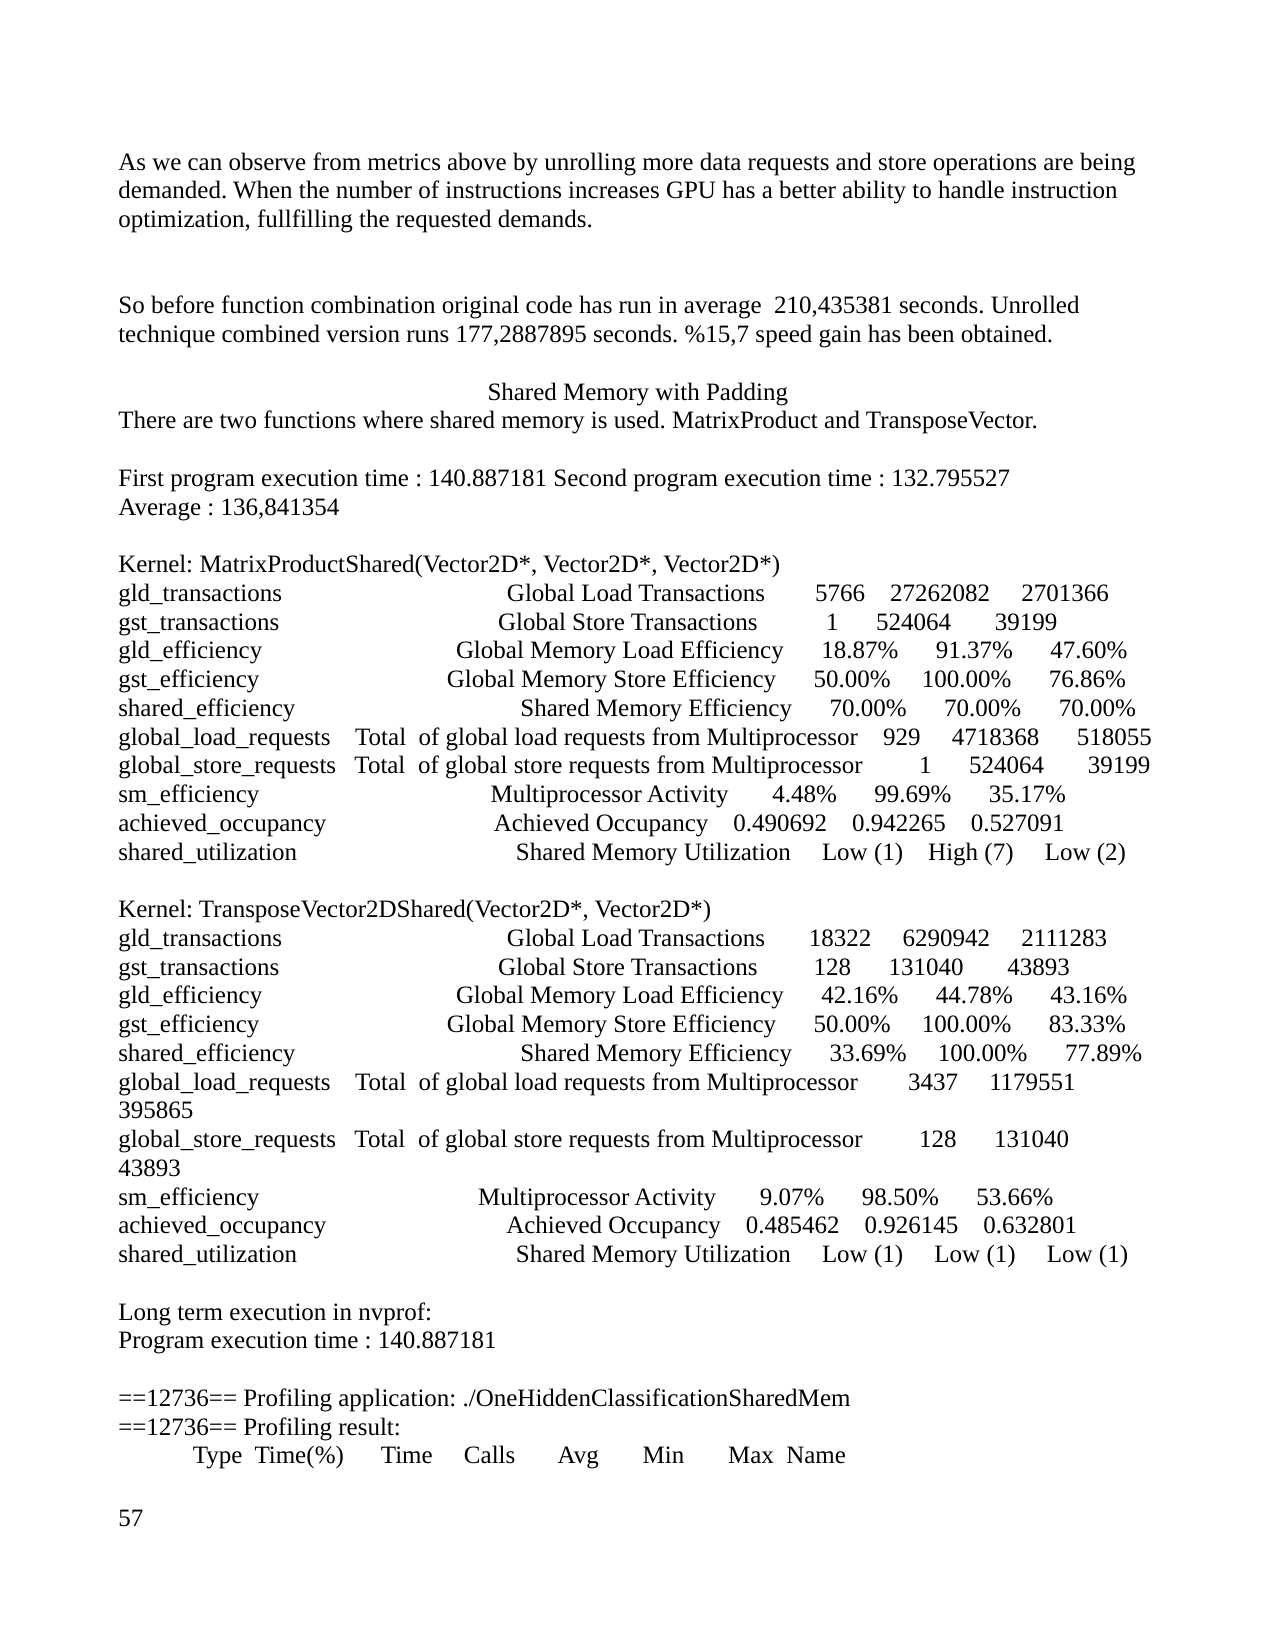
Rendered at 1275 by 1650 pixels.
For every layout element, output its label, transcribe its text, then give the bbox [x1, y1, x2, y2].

text Kernel: MatrixProductShared(Vector2D*, Vector2D*, Vector2D*) [118, 549, 1157, 578]
text sm_efficiency Multiprocessor Activity 4.48% 99.69% 35.17% [118, 779, 1157, 808]
text achieved_occupancy Achieved Occupancy 0.490692 0.942265 0.527091 [118, 808, 1157, 837]
text gld_transactions Global Load Transactions 18322 6290942 2111283 [118, 923, 1157, 952]
text shared_efficiency Shared Memory Efficiency 33.69% 100.00% 77.89% [118, 1038, 1157, 1067]
text Type Time(%) Time Calls Avg Min Max Name [118, 1441, 1157, 1469]
text gld_efficiency Global Memory Load Efficiency 42.16% 44.78% 43.16% [118, 981, 1157, 1009]
text global_store_requests Total of global store requests from Multiprocessor 1 524064 39199 [118, 751, 1157, 779]
text ==12736== Profiling result: [118, 1412, 1157, 1441]
text global_store_requests Total of global store requests from Multiprocessor 128 131040 43893 [118, 1124, 1157, 1182]
text Shared Memory with Padding [118, 377, 1157, 406]
text sm_efficiency Multiprocessor Activity 9.07% 98.50% 53.66% [118, 1182, 1157, 1211]
text shared_efficiency Shared Memory Efficiency 70.00% 70.00% 70.00% [118, 693, 1157, 722]
text So before function combination original code has run in average 210,435381 seconds. Unrolled technique combined version runs 177,2887895 seconds. %15,7 speed gain has been obtained. [118, 291, 1157, 348]
text global_load_requests Total of global load requests from Multiprocessor 3437 1179551 395865 [118, 1067, 1157, 1124]
text Kernel: TransposeVector2DShared(Vector2D*, Vector2D*) [118, 894, 1157, 923]
text gst_efficiency Global Memory Store Efficiency 50.00% 100.00% 83.33% [118, 1009, 1157, 1038]
text Average : 136,841354 [118, 492, 1157, 521]
text First program execution time : 140.887181 Second program execution time : 132.795527 [118, 463, 1157, 492]
text gst_transactions Global Store Transactions 1 524064 39199 [118, 607, 1157, 636]
text Long term execution in nvprof: [118, 1297, 1157, 1326]
text shared_utilization Shared Memory Utilization Low (1) High (7) Low (2) [118, 837, 1157, 866]
text global_load_requests Total of global load requests from Multiprocessor 929 4718368 518055 [118, 722, 1157, 751]
text There are two functions where shared memory is used. MatrixProduct and TransposeVector. [118, 406, 1157, 434]
text shared_utilization Shared Memory Utilization Low (1) Low (1) Low (1) [118, 1239, 1157, 1268]
text As we can observe from metrics above by unrolling more data requests and store operations are being demanded. When the number of instructions increases GPU has a better ability to handle instruction optimization, fullfilling the requested demands. [118, 147, 1157, 233]
text gst_transactions Global Store Transactions 128 131040 43893 [118, 952, 1157, 981]
text gst_efficiency Global Memory Store Efficiency 50.00% 100.00% 76.86% [118, 664, 1157, 693]
text Program execution time : 140.887181 [118, 1326, 1157, 1354]
text ==12736== Profiling application: ./OneHiddenClassificationSharedMem [118, 1383, 1157, 1412]
text gld_efficiency Global Memory Load Efficiency 18.87% 91.37% 47.60% [118, 636, 1157, 664]
text achieved_occupancy Achieved Occupancy 0.485462 0.926145 0.632801 [118, 1211, 1157, 1239]
text gld_transactions Global Load Transactions 5766 27262082 2701366 [118, 578, 1157, 607]
